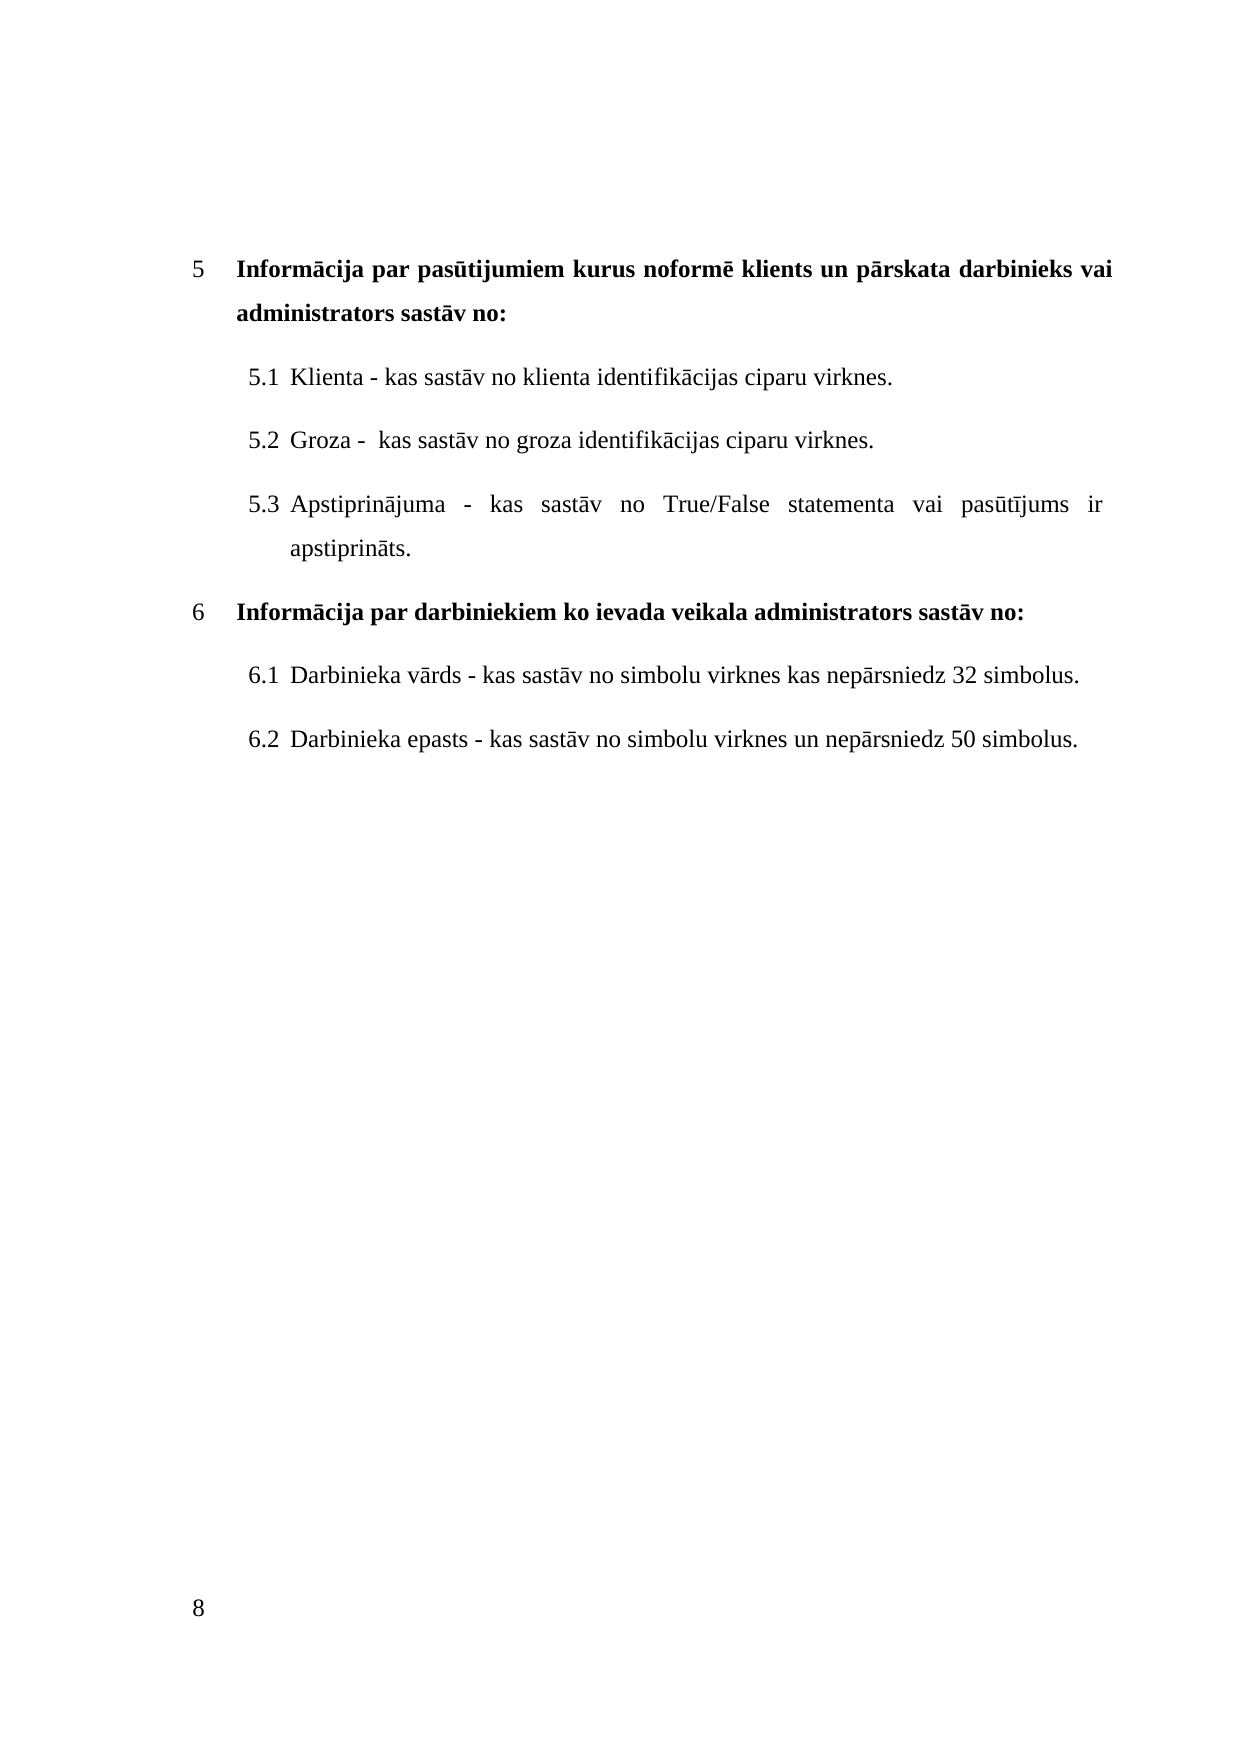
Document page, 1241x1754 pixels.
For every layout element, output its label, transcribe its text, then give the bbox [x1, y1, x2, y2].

list Informācija par darbiniekiem ko ievada veikala administrators sastāv no: [118, 597, 1122, 625]
list Darbinieka vārds - kas sastāv no simbolu virknes kas nepārsniedz 32 simbolus. [248, 661, 1122, 689]
list Groza - kas sastāv no groza identifikācijas ciparu virknes. [248, 426, 1122, 454]
list Informācija par pasūtijumiem kurus noformē klients un pārskata darbinieks vai administrators sastāv no: [118, 254, 1122, 326]
list Klienta - kas sastāv no klienta identifikācijas ciparu virknes. [248, 362, 1122, 390]
list Apstiprinājuma - kas sastāv no True/False statementa vai pasūtījums ir apstiprināts. [248, 489, 1122, 561]
list Darbinieka epasts - kas sastāv no simbolu virknes un nepārsniedz 50 simbolus. [248, 724, 1122, 753]
